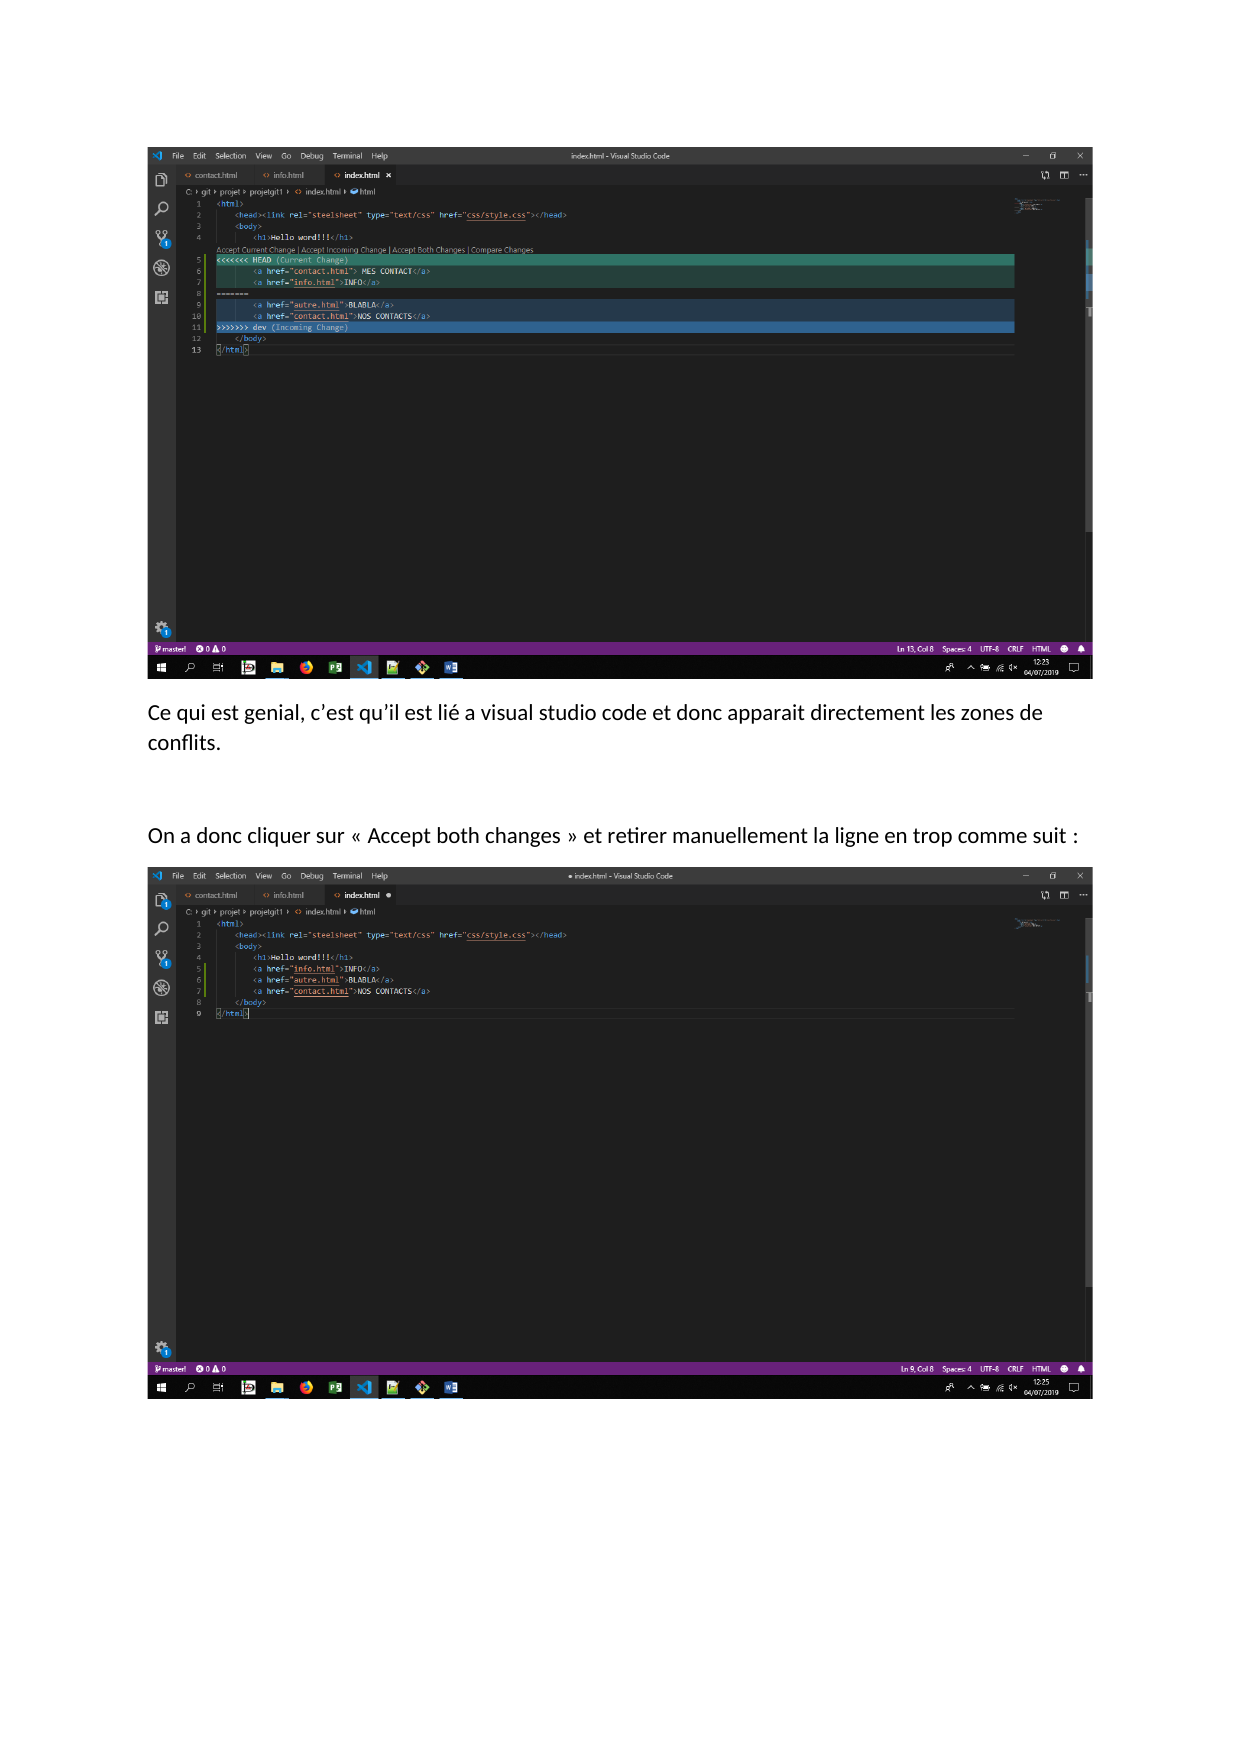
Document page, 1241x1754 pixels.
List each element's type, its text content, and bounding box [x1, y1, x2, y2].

text Ce qui est genial, c’est qu’il est lié a visual studio code et donc apparait directement les zones de conflits. [148, 698, 1093, 756]
picture [147, 867, 1093, 1399]
text On a donc cliquer sur « Accept both changes » et retirer manuellement la ligne en trop comme suit : [148, 821, 1093, 849]
picture [147, 147, 1093, 679]
